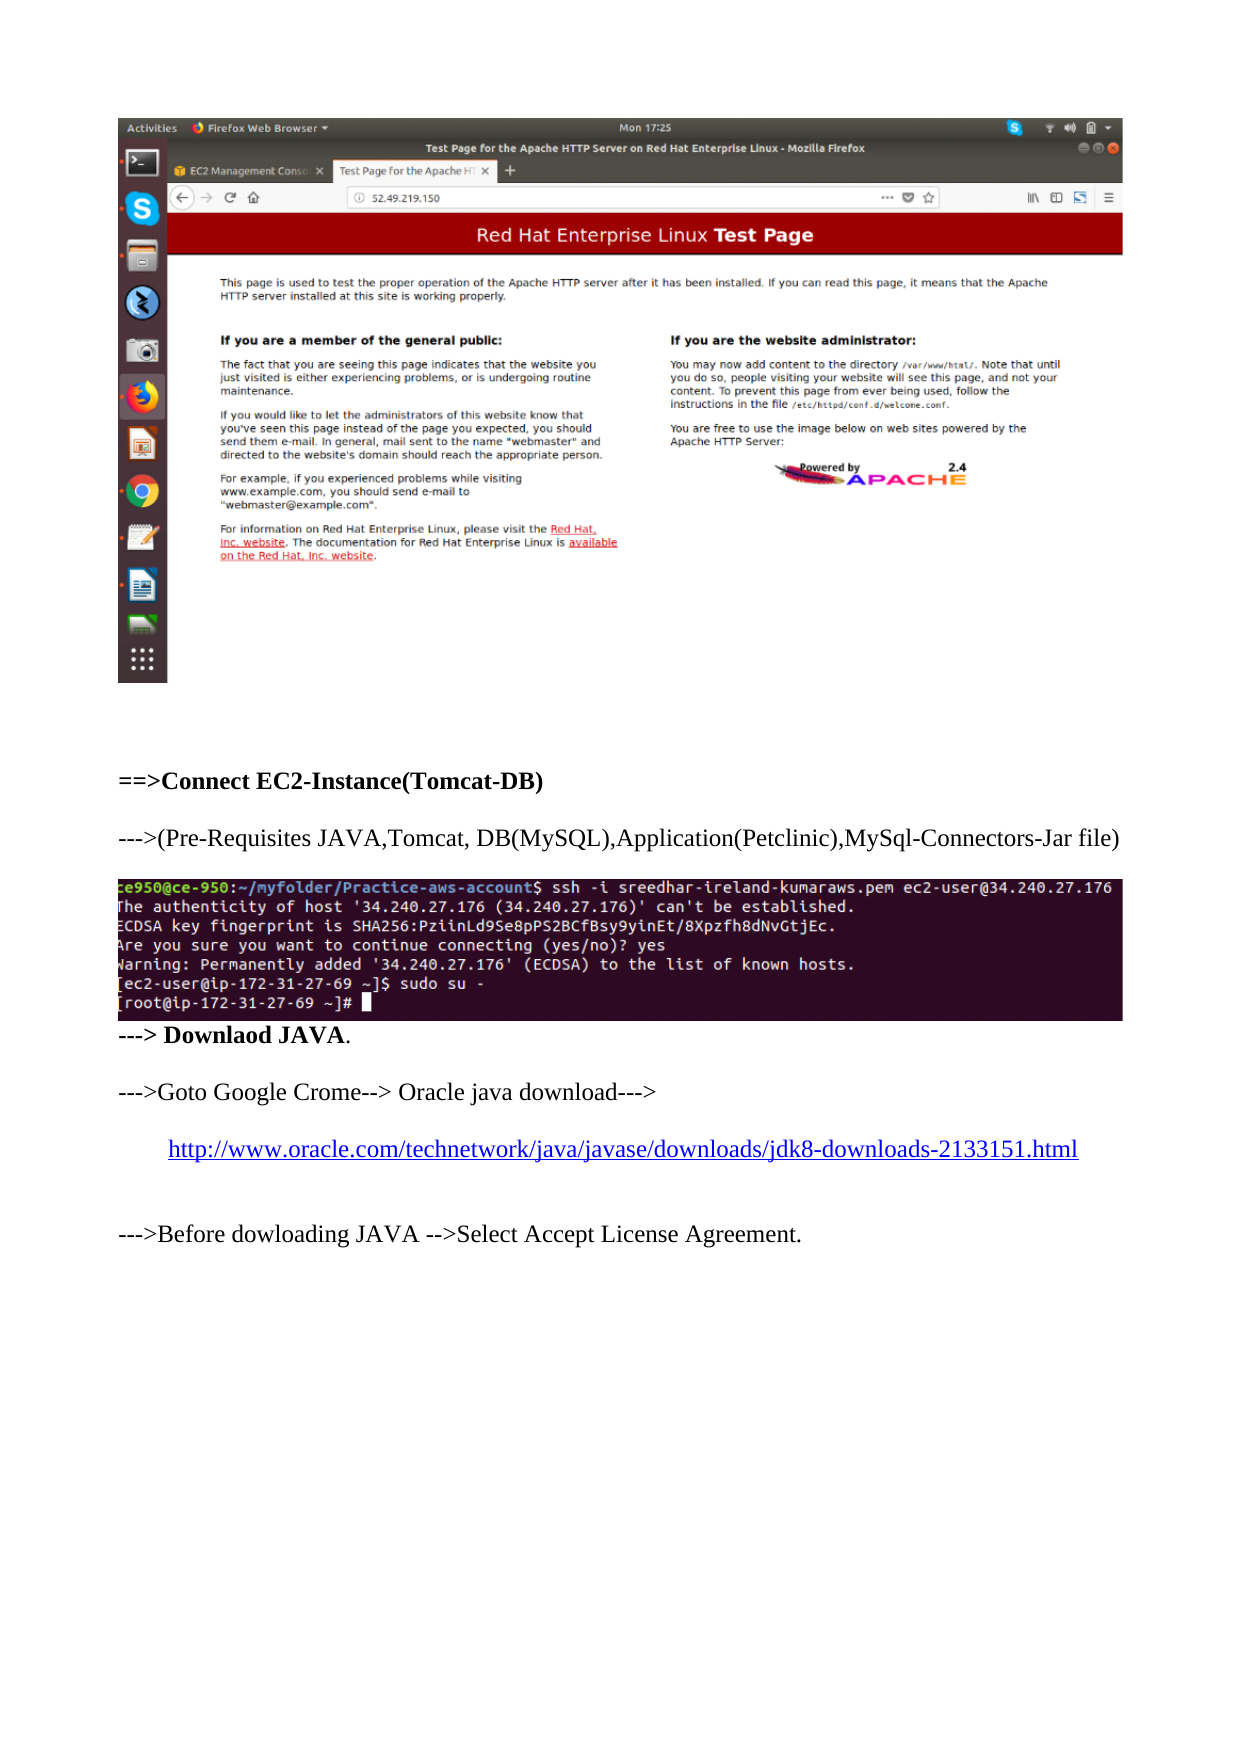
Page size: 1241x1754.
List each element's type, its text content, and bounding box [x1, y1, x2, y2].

text ---> Downlaod JAVA. [118, 1021, 1122, 1049]
text --->(Pre-Requisites JAVA,Tomcat, DB(MySQL),Application(Petclinic),MySql-Connectors-Jar file) [118, 823, 1122, 852]
text ==>Connect EC2-Instance(Tomcat-DB) [118, 766, 1122, 795]
text --->Before dowloading JAVA -->Select Accept License Agreement. [118, 1219, 1122, 1247]
text --->Goto Google Crome--> Oracle java download---> [118, 1077, 1122, 1106]
text http://www.oracle.com/technetwork/java/javase/downloads/jdk8-downloads-2133151.html [118, 1134, 1122, 1163]
